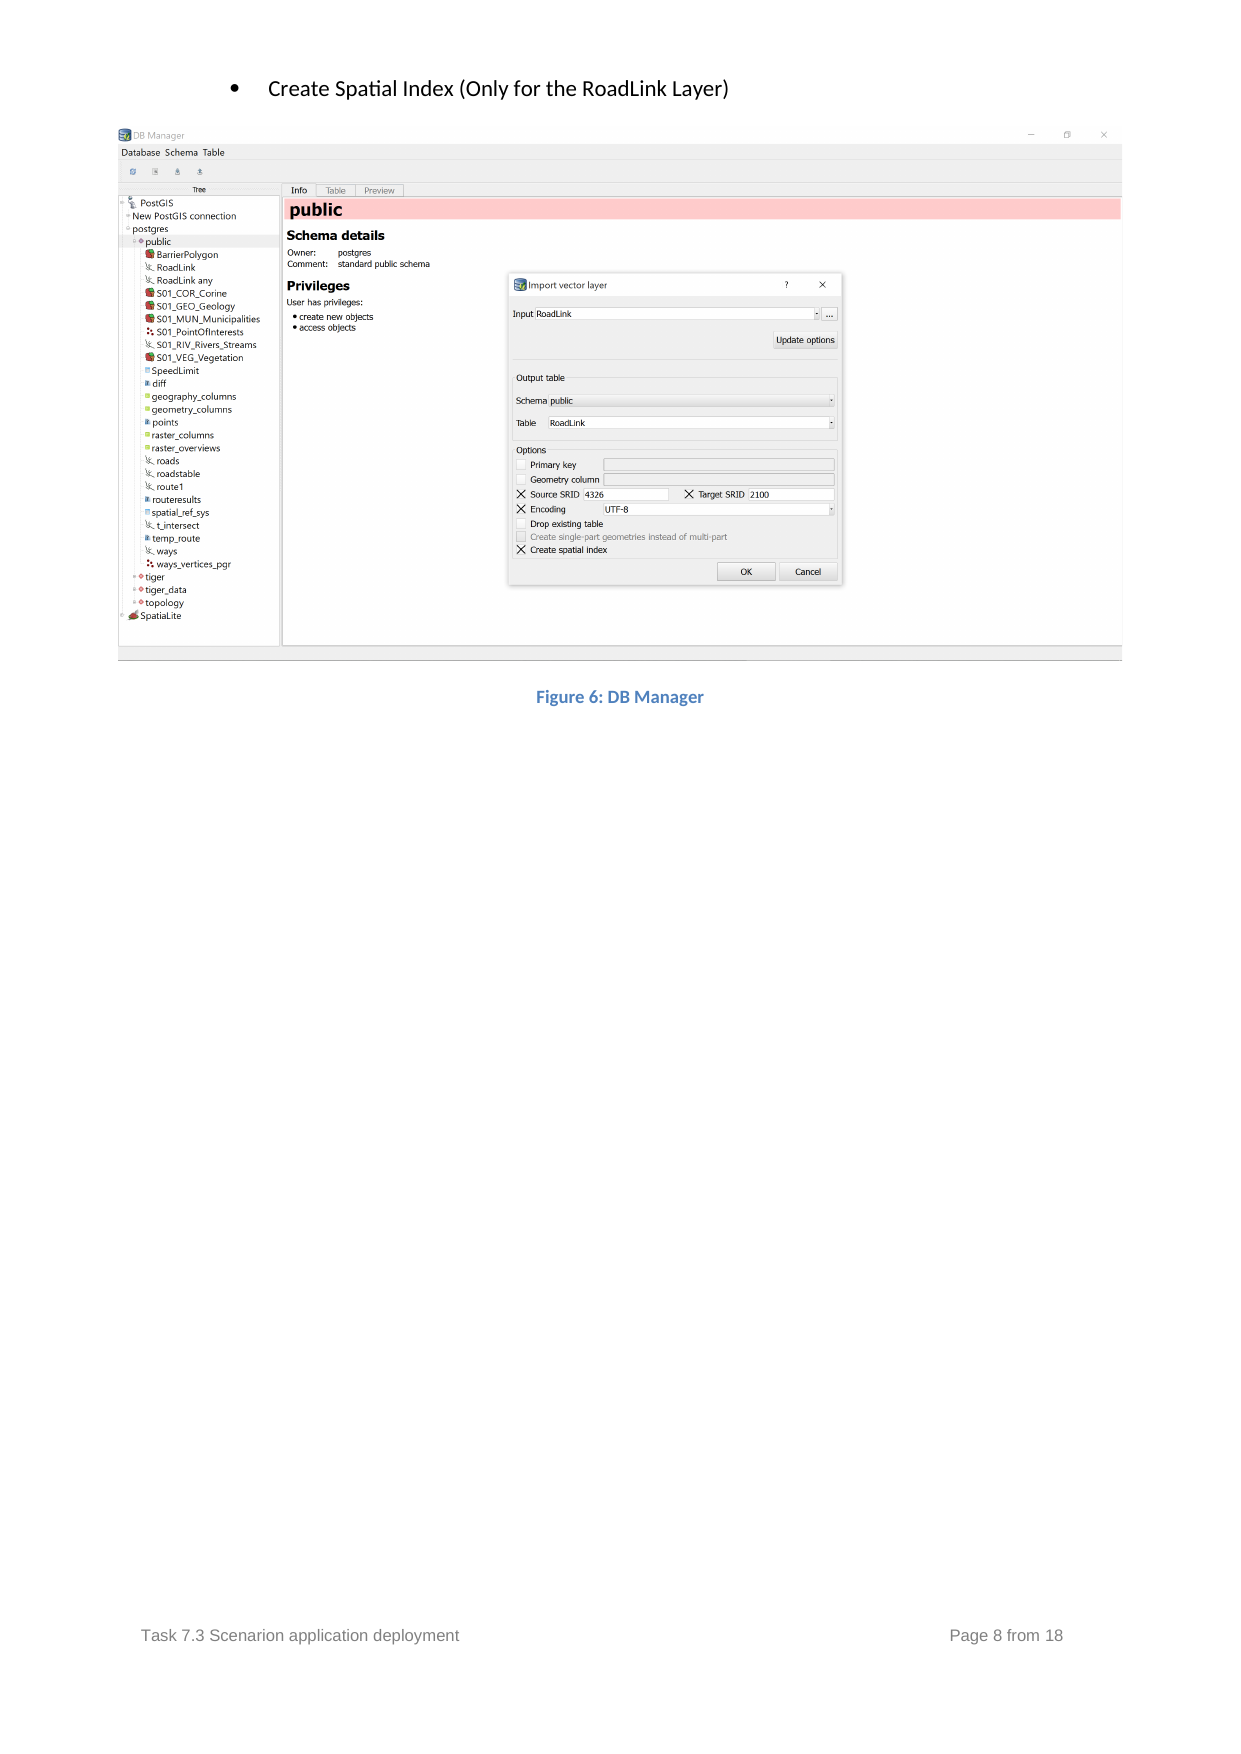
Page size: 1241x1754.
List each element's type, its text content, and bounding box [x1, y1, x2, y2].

list Create Spatial Index (Only for the RoadLink Layer) [231, 74, 1122, 102]
text Figure 6: DB Manager [118, 685, 1122, 708]
